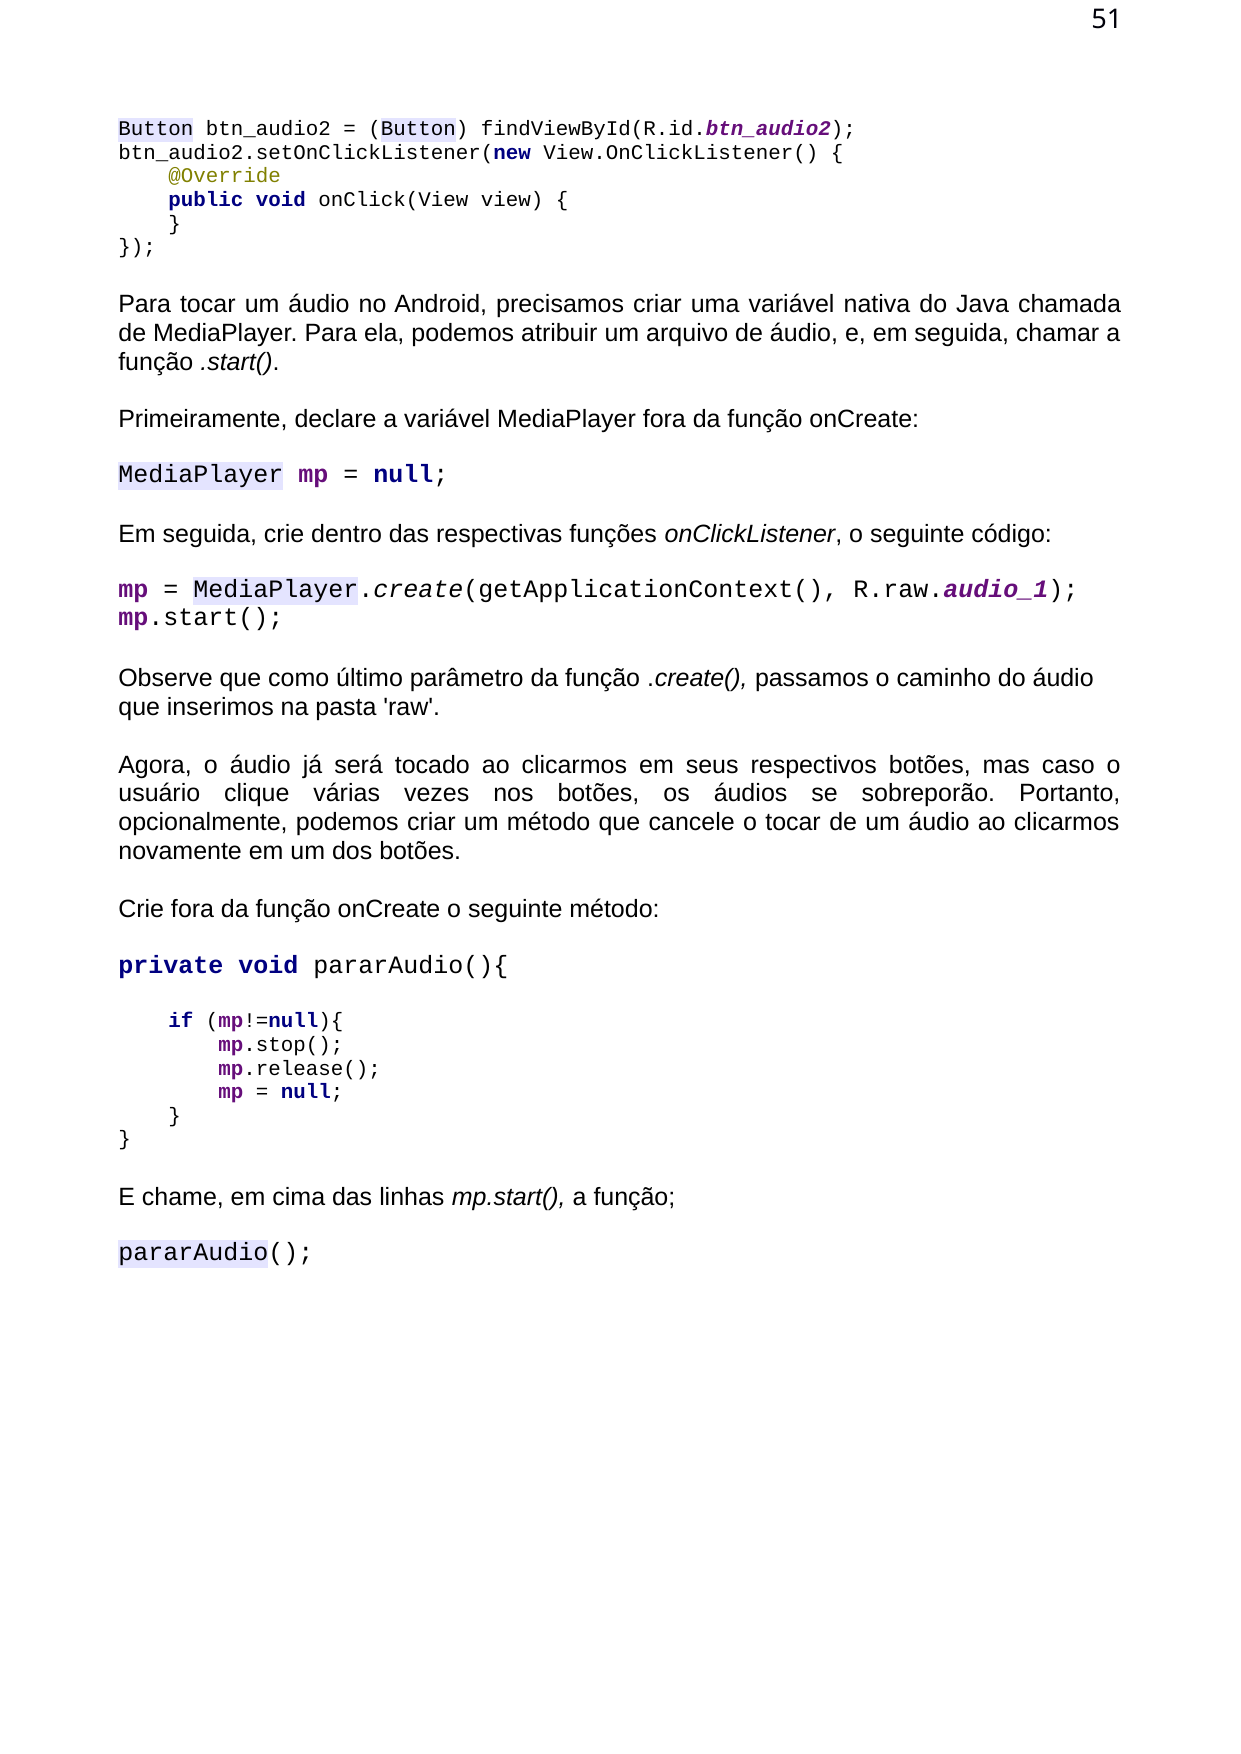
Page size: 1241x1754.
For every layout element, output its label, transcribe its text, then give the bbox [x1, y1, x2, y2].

text MediaPlayer mp = null; [118, 462, 1122, 490]
text Crie fora da função onCreate o seguinte método: [118, 894, 1122, 923]
text btn_audio2.setOnClickListener(new View.OnClickListener() { [118, 142, 1122, 165]
text Button btn_audio2 = (Button) findViewById(R.id.btn_audio2); [118, 118, 1122, 142]
text Em seguida, crie dentro das respectivas funções onClickListener, o seguinte código: [118, 519, 1122, 548]
text private void pararAudio(){ [118, 952, 1122, 981]
text Primeiramente, declare a variável MediaPlayer fora da função onCreate: [118, 404, 1122, 433]
text mp = null; [118, 1081, 1122, 1105]
text mp.release(); [118, 1057, 1122, 1081]
text pararAudio(); [118, 1240, 1122, 1268]
text @Override [118, 165, 1122, 189]
text Agora, o áudio já será tocado ao clicarmos em seus respectivos botões, mas caso o usuário clique várias vezes nos botões, os áudios se sobreporão. Portanto, opcionalmente, podemos criar um método que cancele o tocar de um áudio ao clicarmos novamente em um dos botões. [118, 750, 1122, 865]
text public void onClick(View view) { [118, 189, 1122, 213]
text } [118, 1105, 1122, 1128]
text Observe que como último parâmetro da função .create(), passamos o caminho do áudio que inserimos na pasta 'raw'. [118, 663, 1122, 720]
text mp.start(); [118, 605, 1122, 633]
text }); [118, 236, 1122, 260]
text } [118, 213, 1122, 236]
text E chame, em cima das linhas mp.start(), a função; [118, 1182, 1122, 1210]
text Para tocar um áudio no Android, precisamos criar uma variável nativa do Java chamada de MediaPlayer. Para ela, podemos atribuir um arquivo de áudio, e, em seguida, chamar a função .start(). [118, 289, 1122, 376]
text } [118, 1128, 1122, 1152]
text mp.stop(); [118, 1034, 1122, 1057]
text mp = MediaPlayer.create(getApplicationContext(), R.raw.audio_1); [118, 577, 1122, 605]
text if (mp!=null){ [118, 1010, 1122, 1034]
